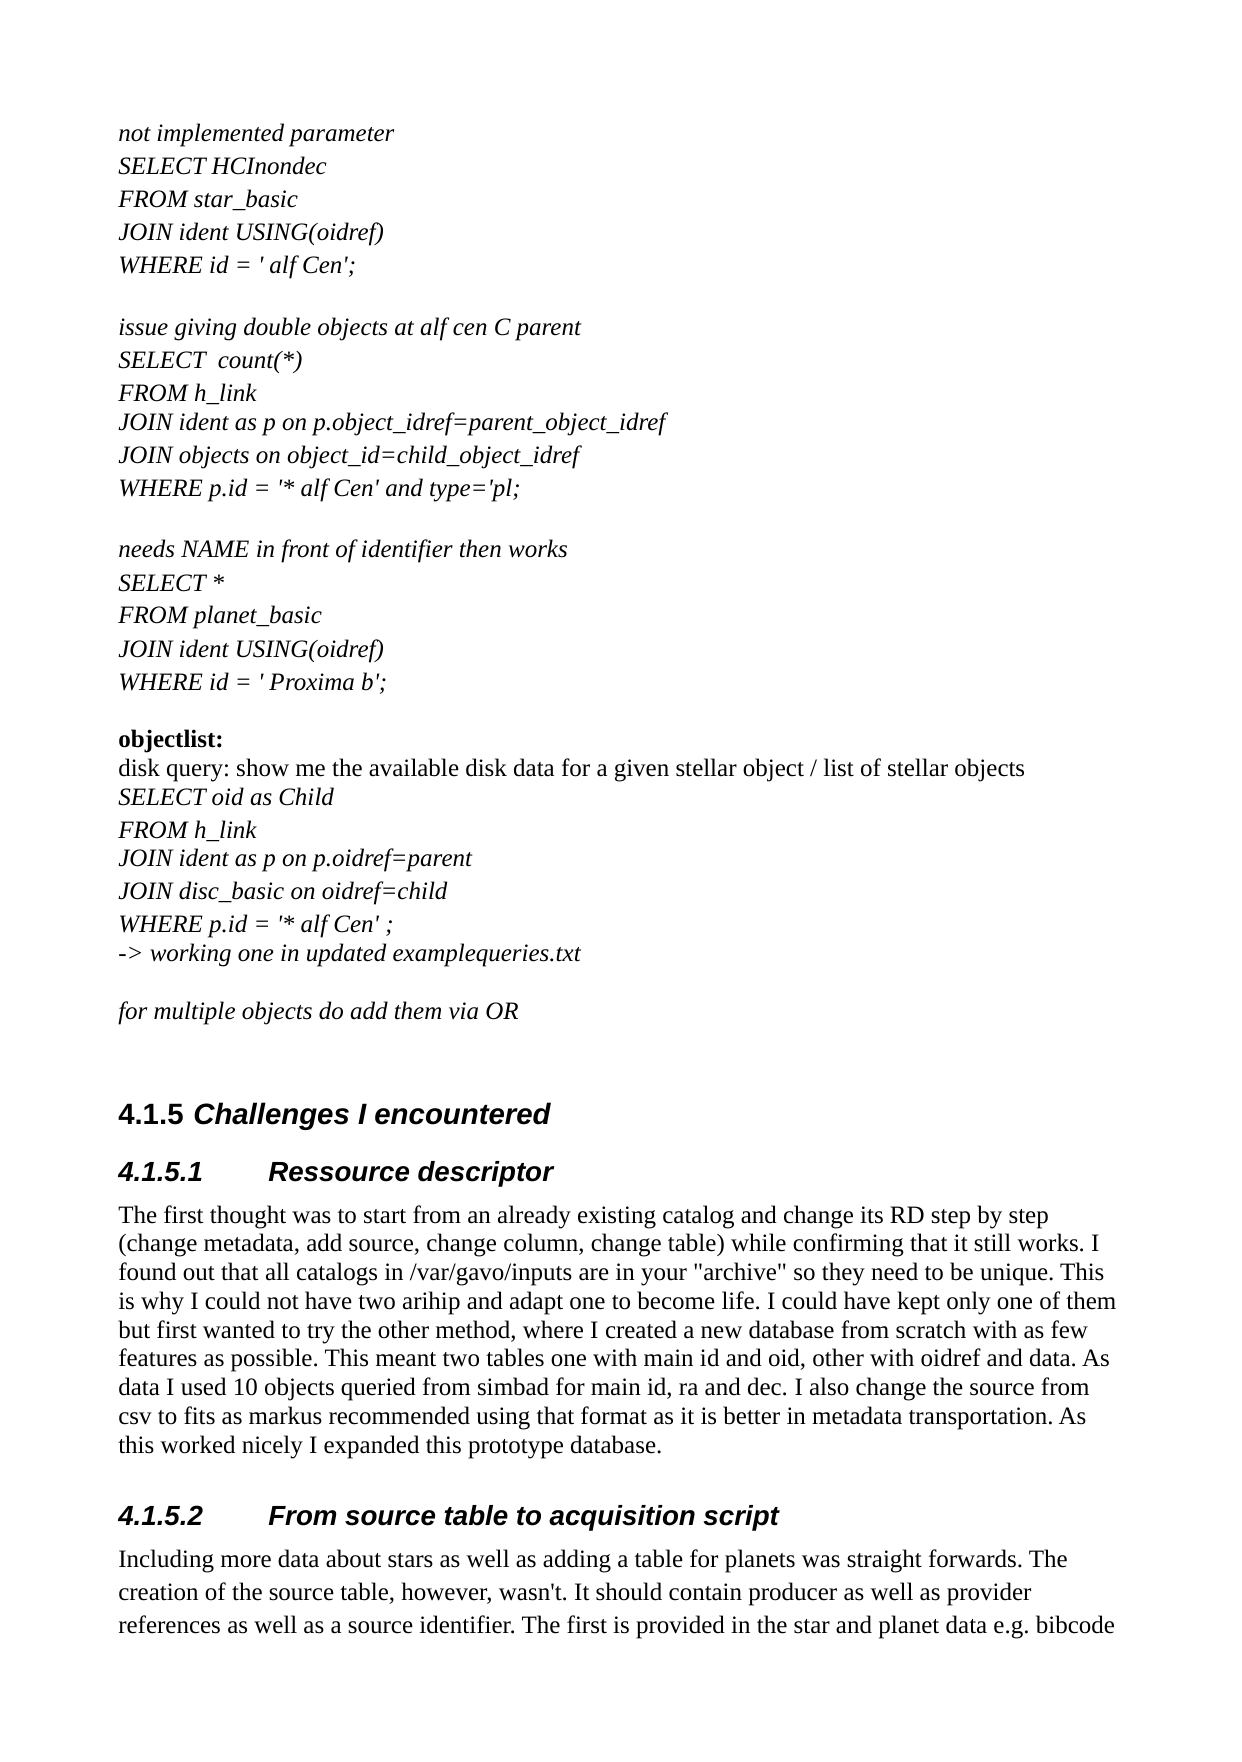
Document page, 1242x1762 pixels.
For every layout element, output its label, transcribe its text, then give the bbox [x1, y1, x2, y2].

text for multiple objects do add them via OR [118, 996, 1065, 1024]
text JOIN ident as p on p.object_idref=parent_object_idref [118, 407, 1124, 436]
text issue giving double objects at alf cen C parent [118, 312, 1124, 341]
text WHERE p.id = '* alf Cen' ; [118, 909, 1124, 938]
text not implemented parameter [118, 118, 1124, 147]
text The first thought was to start from an already existing catalog and change its RD step by step (change metadata, add source, change column, change table) while confirming that it still works. I found out that all catalogs in /var/gavo/inputs are in your "archive" so they need to be unique. This is why I could not have two arihip and adapt one to become life. I could have kept only one of them but first wanted to try the other method, where I created a new database from scratch with as few features as possible. This meant two tables one with main id and oid, other with oidref and data. As data I used 10 objects queried from simbad for main id, ra and dec. I also change the source from csv to fits as markus recommended using that format as it is better in metadata transportation. As this worked nicely I expanded this prototype database. [118, 1200, 1124, 1458]
text FROM h_link [118, 815, 1124, 843]
text JOIN disc_basic on oidref=child [118, 876, 1124, 905]
subtitle Challenges I encountered [118, 1097, 1124, 1130]
text JOIN ident USING(oidref) [118, 217, 1124, 246]
text disk query: show me the available disk data for a given stellar object / list of stellar objects [118, 753, 1124, 782]
text WHERE id = ' Proxima b'; [118, 667, 1065, 695]
text SELECT HCInondec [118, 151, 1124, 180]
subtitle From source table to acquisition script [118, 1500, 1124, 1532]
text FROM star_basic [118, 184, 1124, 213]
text needs NAME in front of identifier then works [118, 534, 1124, 563]
text JOIN ident USING(oidref) [118, 634, 1124, 662]
text JOIN objects on object_id=child_object_idref [118, 440, 1124, 468]
text JOIN ident as p on p.oidref=parent [118, 843, 1124, 872]
text WHERE id = ' alf Cen'; [118, 250, 1124, 279]
text FROM h_link [118, 378, 1124, 407]
text -> working one in updated examplequeries.txt [118, 938, 1124, 967]
text SELECT oid as Child [118, 782, 1124, 810]
text WHERE p.id = '* alf Cen' and type='pl; [118, 473, 1124, 502]
subtitle Ressource descriptor [118, 1155, 1124, 1187]
text Including more data about stars as well as adding a table for planets was straight forwards. The creation of the source table, however, wasn't. It should contain producer as well as provider references as well as a source identifier. The first is provided in the star and planet data e.g. bibcode [118, 1544, 1124, 1639]
text SELECT * [118, 568, 1124, 596]
text SELECT count(*) [118, 345, 1124, 374]
text FROM planet_basic [118, 601, 1124, 629]
text objectlist: [118, 724, 1124, 753]
